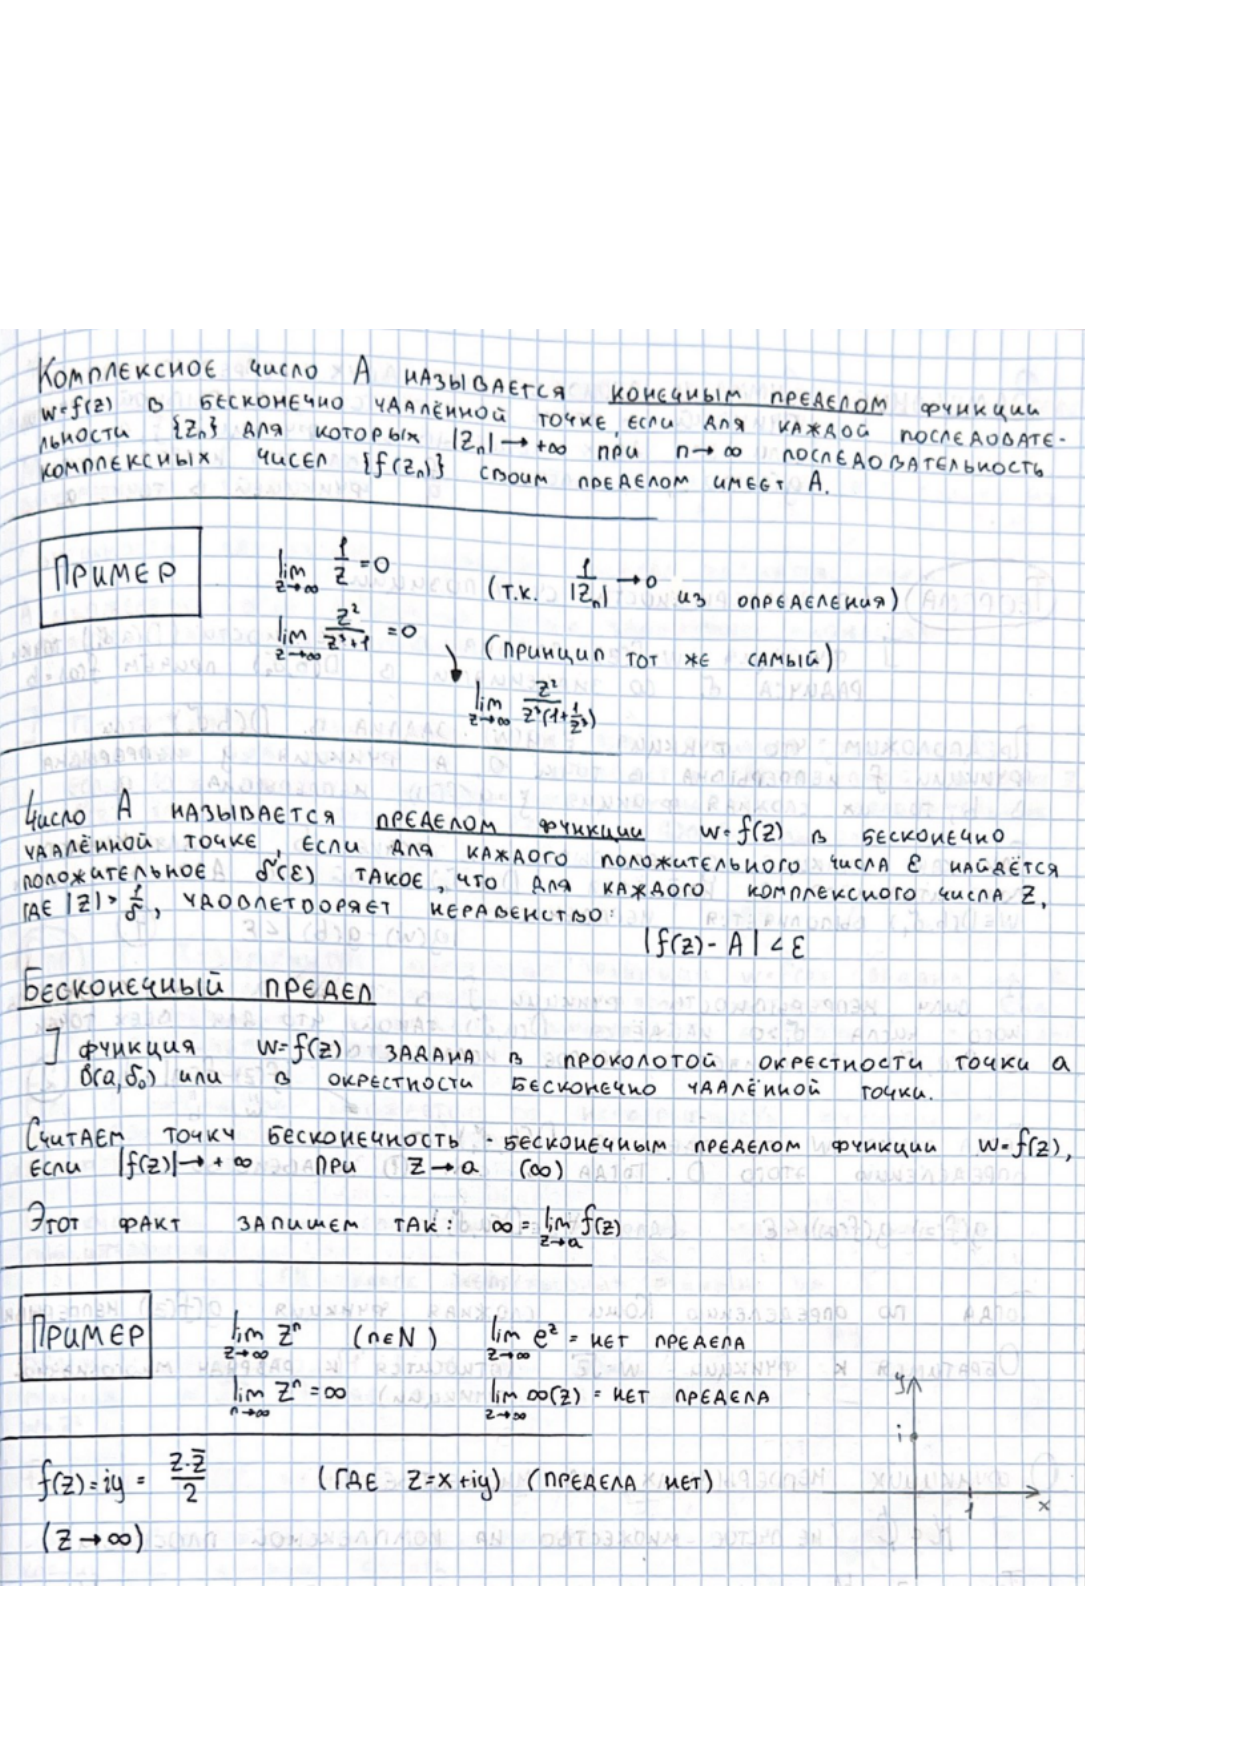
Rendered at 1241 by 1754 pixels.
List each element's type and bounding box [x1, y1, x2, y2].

picture [0, 329, 1085, 1586]
